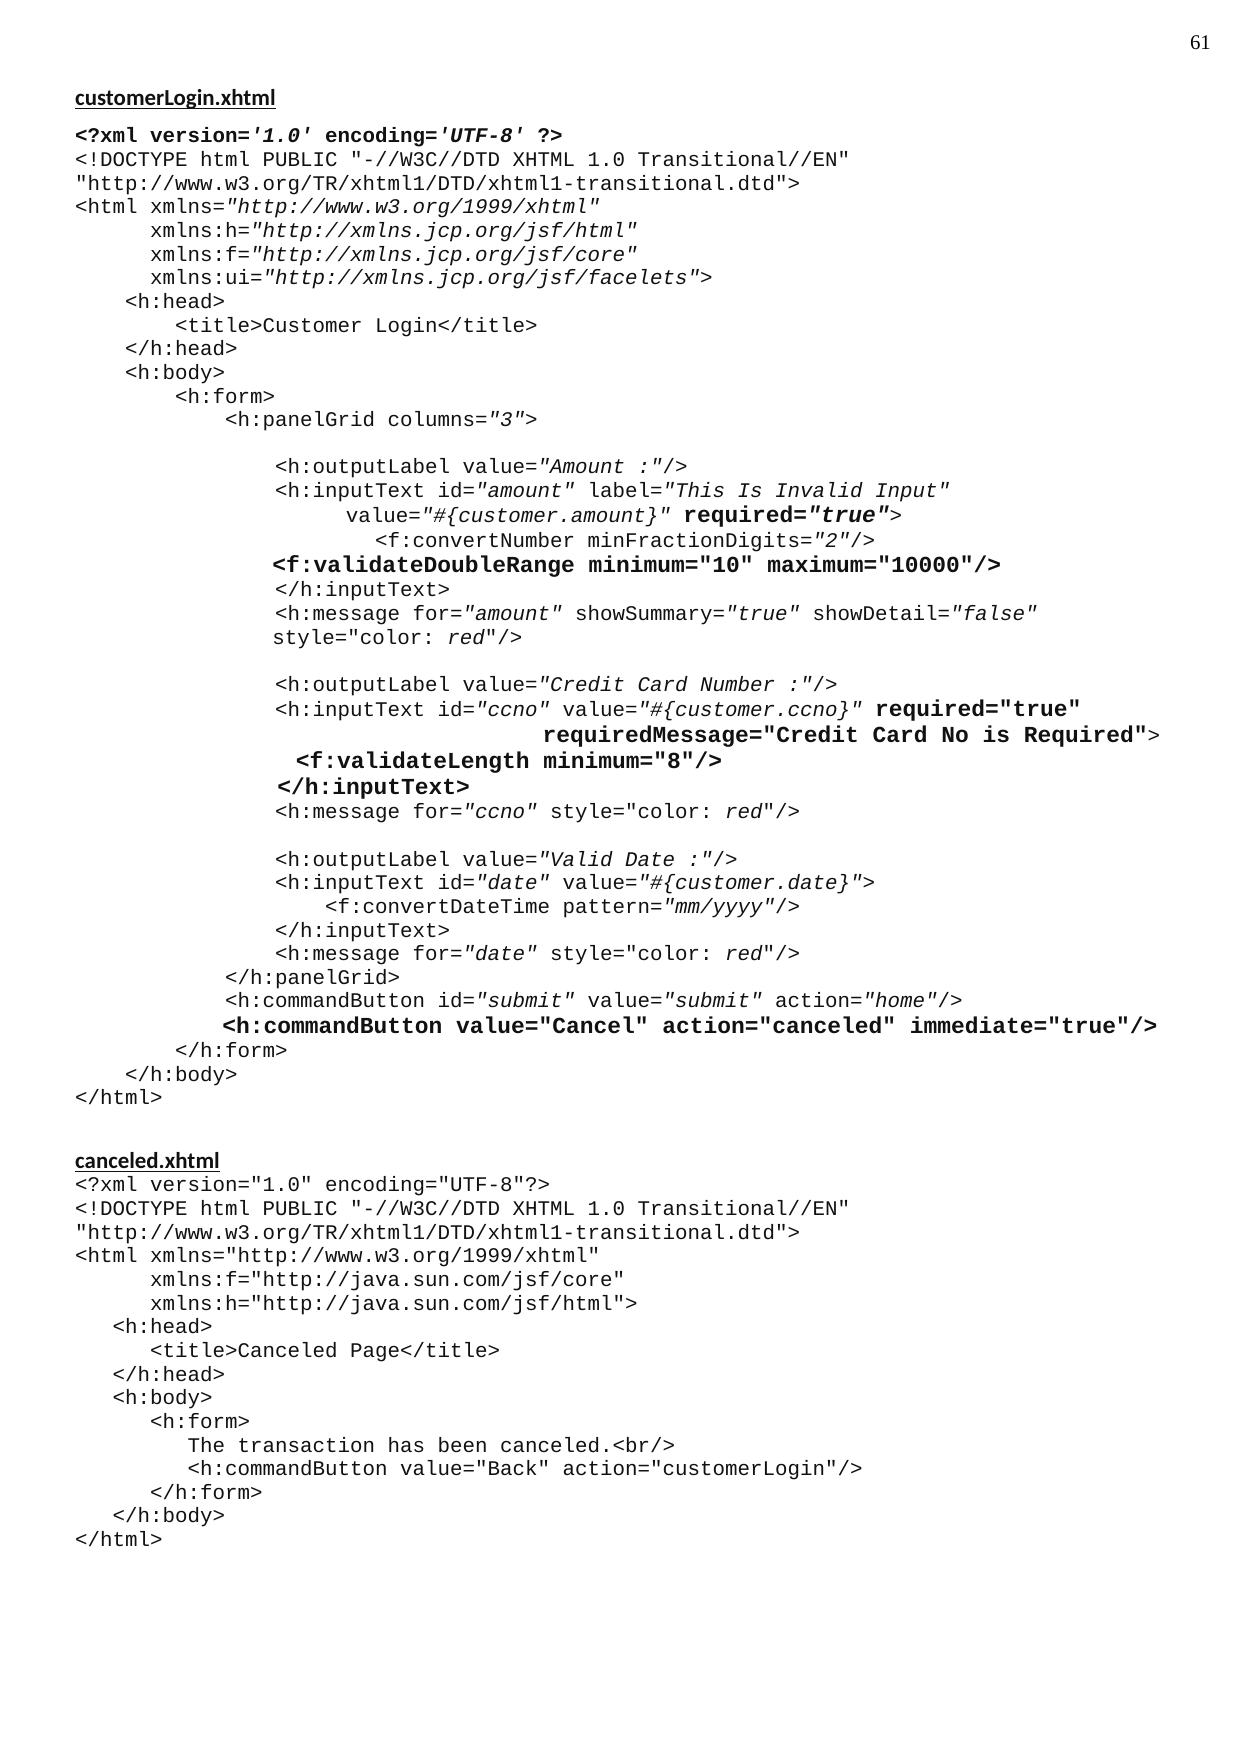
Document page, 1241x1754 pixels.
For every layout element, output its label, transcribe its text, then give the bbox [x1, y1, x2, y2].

text <h:message for="date" style="color: red"/> [75, 943, 1211, 967]
text <h:body> [75, 1387, 1211, 1411]
text <html xmlns="http://www.w3.org/1999/xhtml" [75, 1245, 1211, 1269]
text canceled.xhtml [75, 1146, 1211, 1174]
text </h:inputText> [75, 919, 1211, 943]
text <?xml version='1.0' encoding='UTF-8' ?> [75, 126, 1211, 149]
text <h:commandButton value="Back" action="customerLogin"/> [75, 1458, 1211, 1482]
text customerLogin.xhtml [75, 83, 1211, 112]
text requiredMessage="Credit Card No is Required"> [75, 723, 1211, 749]
text <h:head> [75, 291, 1211, 315]
text </html> [75, 1529, 1211, 1553]
text <!DOCTYPE html PUBLIC "-//W3C//DTD XHTML 1.0 Transitional//EN" [75, 1198, 1211, 1222]
text <h:outputLabel value="Credit Card Number :"/> [75, 674, 1211, 698]
text <h:inputText id="date" value="#{customer.date}"> [75, 872, 1211, 896]
text xmlns:h="http://xmlns.jcp.org/jsf/html" [75, 220, 1211, 244]
text <h:message for="ccno" style="color: red"/> [75, 801, 1211, 825]
text <h:head> [75, 1316, 1211, 1340]
text <h:inputText id="amount" label="This Is Invalid Input" value="#{customer.amount}" required="true"> [75, 480, 1211, 530]
text <f:validateDoubleRange minimum="10" maximum="10000"/> [75, 553, 1211, 579]
text </h:head> [75, 1364, 1211, 1387]
text </html> [75, 1087, 1211, 1111]
text <h:body> [75, 362, 1211, 386]
text <h:outputLabel value="Amount :"/> [75, 457, 1211, 480]
text <html xmlns="http://www.w3.org/1999/xhtml" [75, 196, 1211, 220]
text The transaction has been canceled.<br/> [75, 1434, 1211, 1458]
text <!DOCTYPE html PUBLIC "-//W3C//DTD XHTML 1.0 Transitional//EN" "http://www.w3.org/TR/xhtml1/DTD/xhtml1-transitional.dtd"> [75, 149, 1211, 196]
text xmlns:h="http://java.sun.com/jsf/html"> [75, 1293, 1211, 1316]
text xmlns:f="http://xmlns.jcp.org/jsf/core" [75, 244, 1211, 267]
text <f:convertDateTime pattern="mm/yyyy"/> [75, 896, 1211, 919]
text <title>Customer Login</title> [75, 315, 1211, 338]
text <h:inputText id="ccno" value="#{customer.ccno}" required="true" [75, 698, 1211, 723]
text </h:body> [75, 1064, 1211, 1087]
text </h:panelGrid> [75, 967, 1211, 991]
text "http://www.w3.org/TR/xhtml1/DTD/xhtml1-transitional.dtd"> [75, 1222, 1211, 1245]
text </h:inputText> [75, 579, 1211, 603]
text <?xml version="1.0" encoding="UTF-8"?> [75, 1174, 1211, 1198]
text <f:validateLength minimum="8"/> [75, 749, 1211, 775]
text </h:inputText> [75, 775, 1211, 801]
text <f:convertNumber minFractionDigits="2"/> [75, 530, 1211, 553]
text xmlns:ui="http://xmlns.jcp.org/jsf/facelets"> [75, 267, 1211, 291]
text <h:commandButton id="submit" value="submit" action="home"/> [75, 991, 1211, 1014]
text </h:form> [75, 1040, 1211, 1064]
text <h:outputLabel value="Valid Date :"/> [75, 849, 1211, 872]
text </h:head> [75, 338, 1211, 362]
text <title>Canceled Page</title> [75, 1340, 1211, 1364]
text <h:commandButton value="Cancel" action="canceled" immediate="true"/> [75, 1014, 1211, 1040]
text <h:panelGrid columns="3"> [75, 409, 1211, 433]
text </h:form> [75, 1482, 1211, 1506]
text <h:form> [75, 386, 1211, 409]
text <h:form> [75, 1411, 1211, 1434]
text </h:body> [75, 1506, 1211, 1529]
text xmlns:f="http://java.sun.com/jsf/core" [75, 1269, 1211, 1293]
text <h:message for="amount" showSummary="true" showDetail="false" style="color: red"/> [75, 603, 1211, 650]
